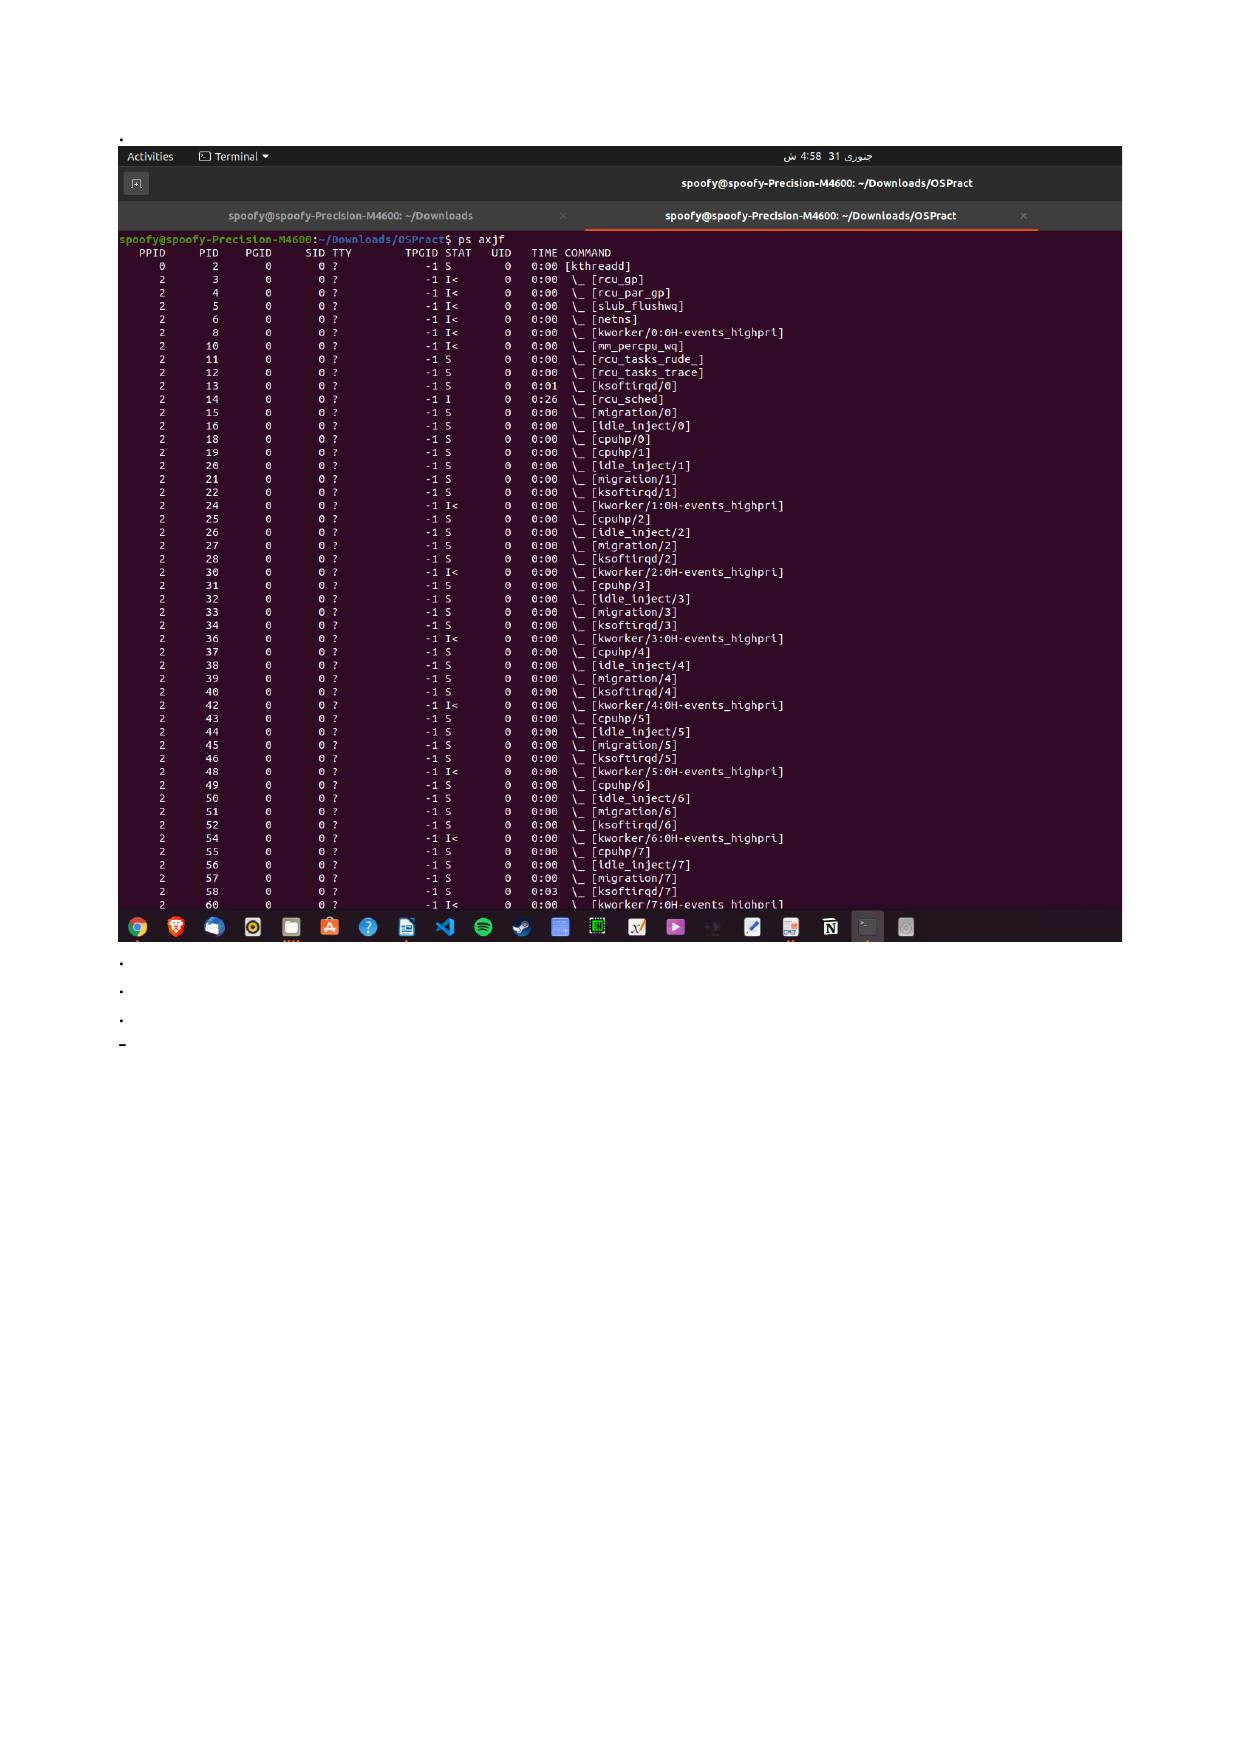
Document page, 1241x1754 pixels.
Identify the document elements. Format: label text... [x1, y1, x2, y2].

text . [118, 971, 1122, 999]
picture [118, 146, 1123, 942]
text - [118, 1028, 1122, 1057]
text . [118, 942, 1122, 971]
text . [118, 118, 1122, 146]
text . [118, 999, 1122, 1028]
